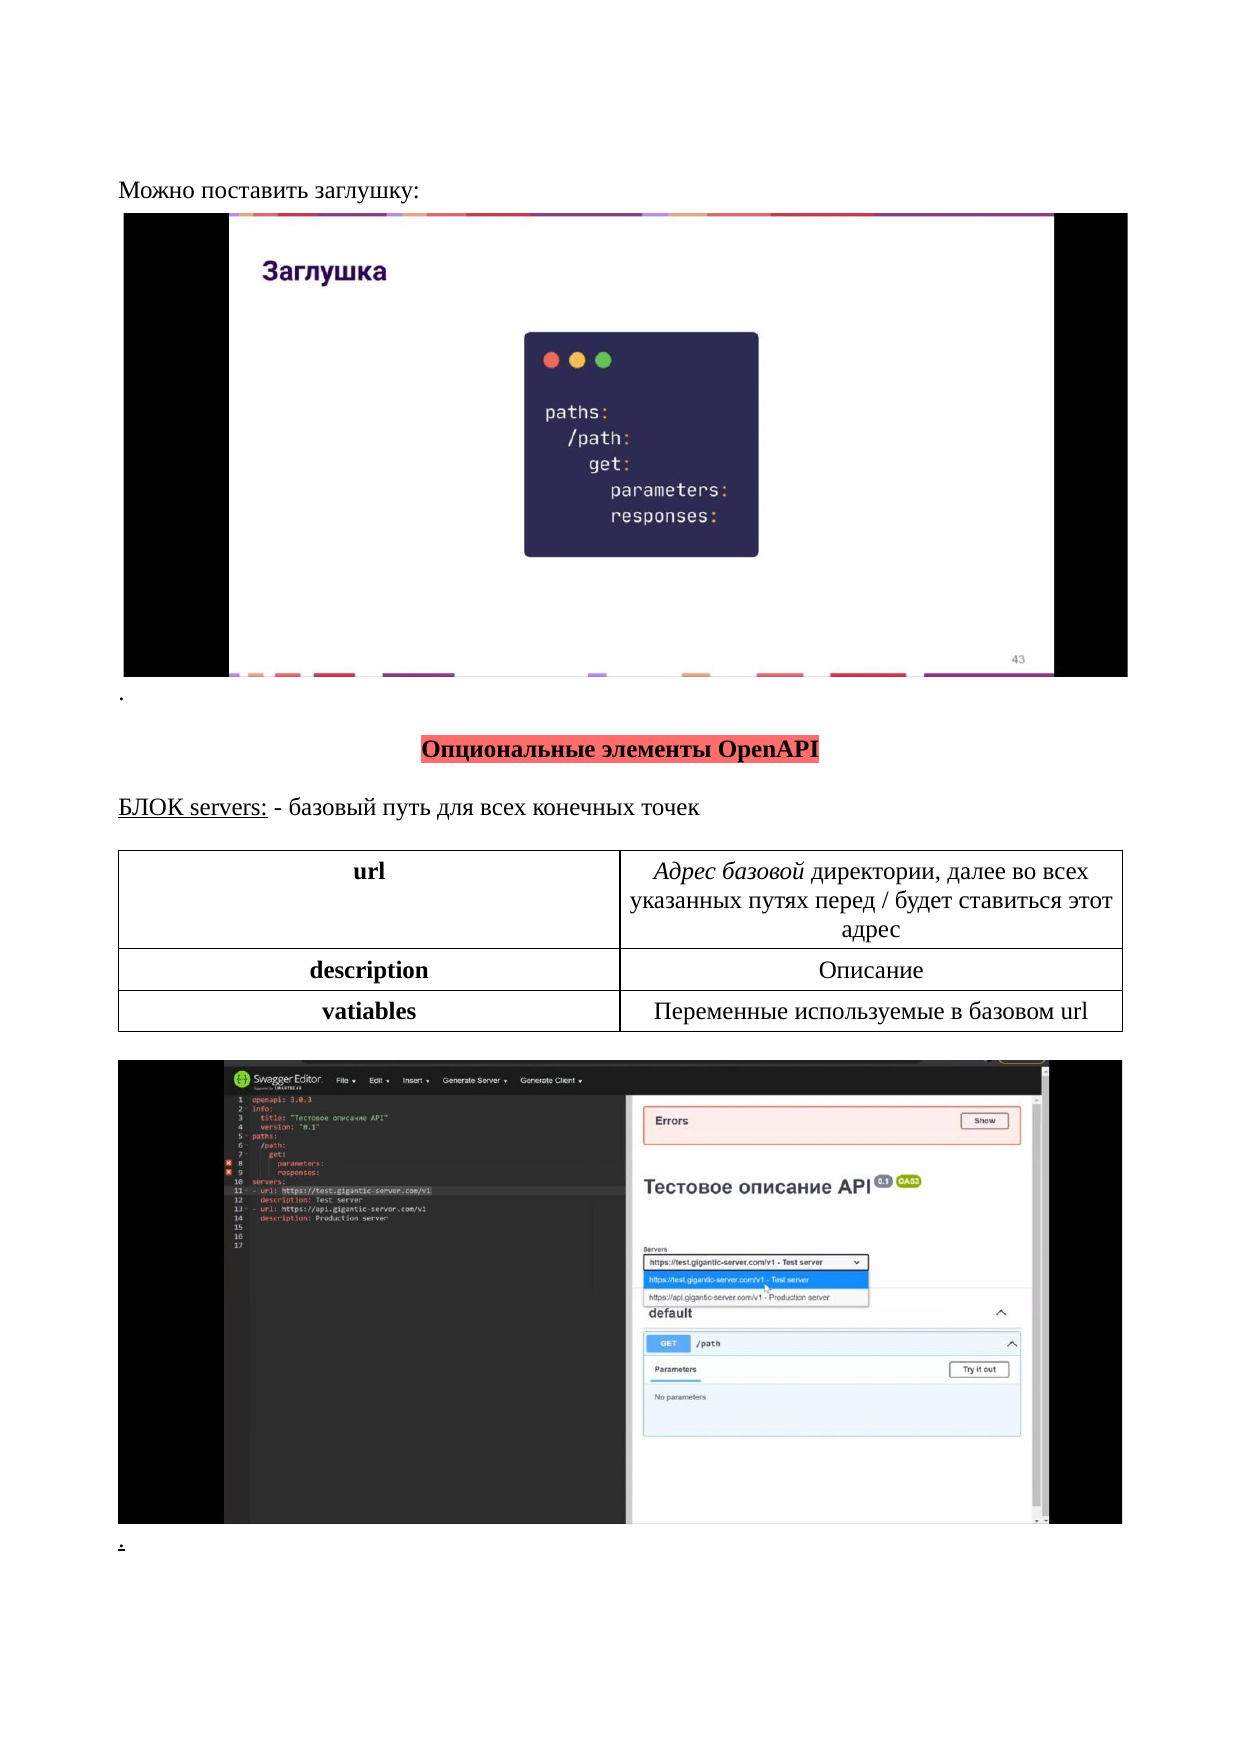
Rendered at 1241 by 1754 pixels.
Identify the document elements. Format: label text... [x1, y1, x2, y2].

table_header url [119, 851, 619, 948]
text Опциональные элементы OpenAPI [118, 734, 1122, 763]
text . [118, 1524, 1122, 1553]
text БЛОК servers: - базовый путь для всех конечных точек [118, 792, 1122, 821]
text Можно поставить заглушку: [118, 176, 1122, 204]
table_cell Описание [621, 949, 1122, 989]
text . [118, 204, 1122, 706]
picture [123, 213, 1128, 677]
table_cell Переменные используемые в базовом url [621, 991, 1122, 1031]
table_cell description [119, 949, 619, 989]
table_header Адрес базовой директории, далее во всех указанных путях перед / будет ставиться этот адрес [621, 851, 1122, 948]
table_cell vatiables [119, 991, 619, 1031]
picture [118, 1060, 1123, 1524]
